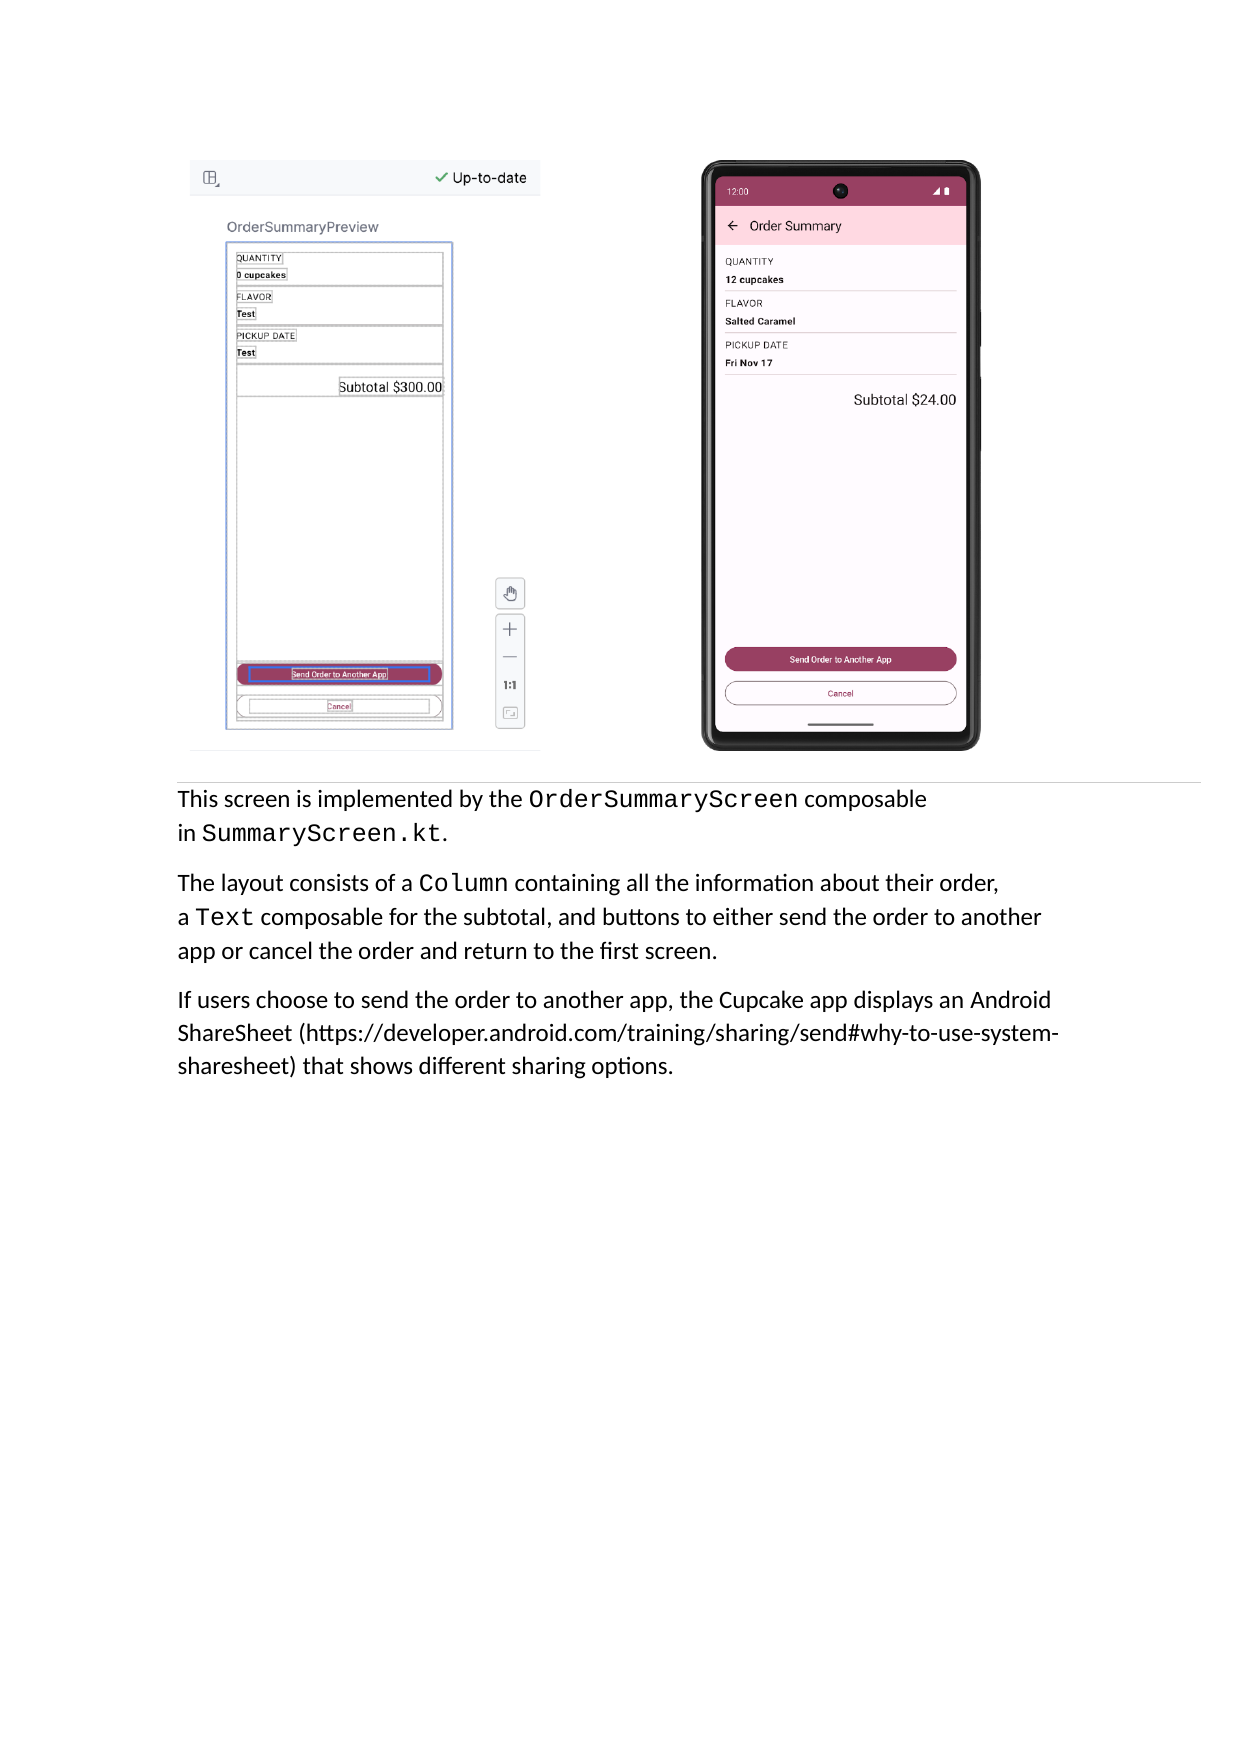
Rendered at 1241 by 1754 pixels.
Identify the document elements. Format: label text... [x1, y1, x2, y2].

text This screen is implemented by the OrderSummaryScreen composable in SummaryScreen.kt. [177, 783, 1063, 849]
table_header [177, 148, 689, 782]
text The layout consists of a Column containing all the information about their order, a Text composable for the subtotal, and buttons to either send the order to another app or cancel the order and return to the first screen. [177, 868, 1063, 966]
text If users choose to send the order to another app, the Cupcake app displays an Android ShareSheet (https://developer.android.com/training/sharing/send#why-to-use-system-sharesheet) that shows different sharing options. [177, 984, 1063, 1080]
table_header [689, 148, 1201, 782]
